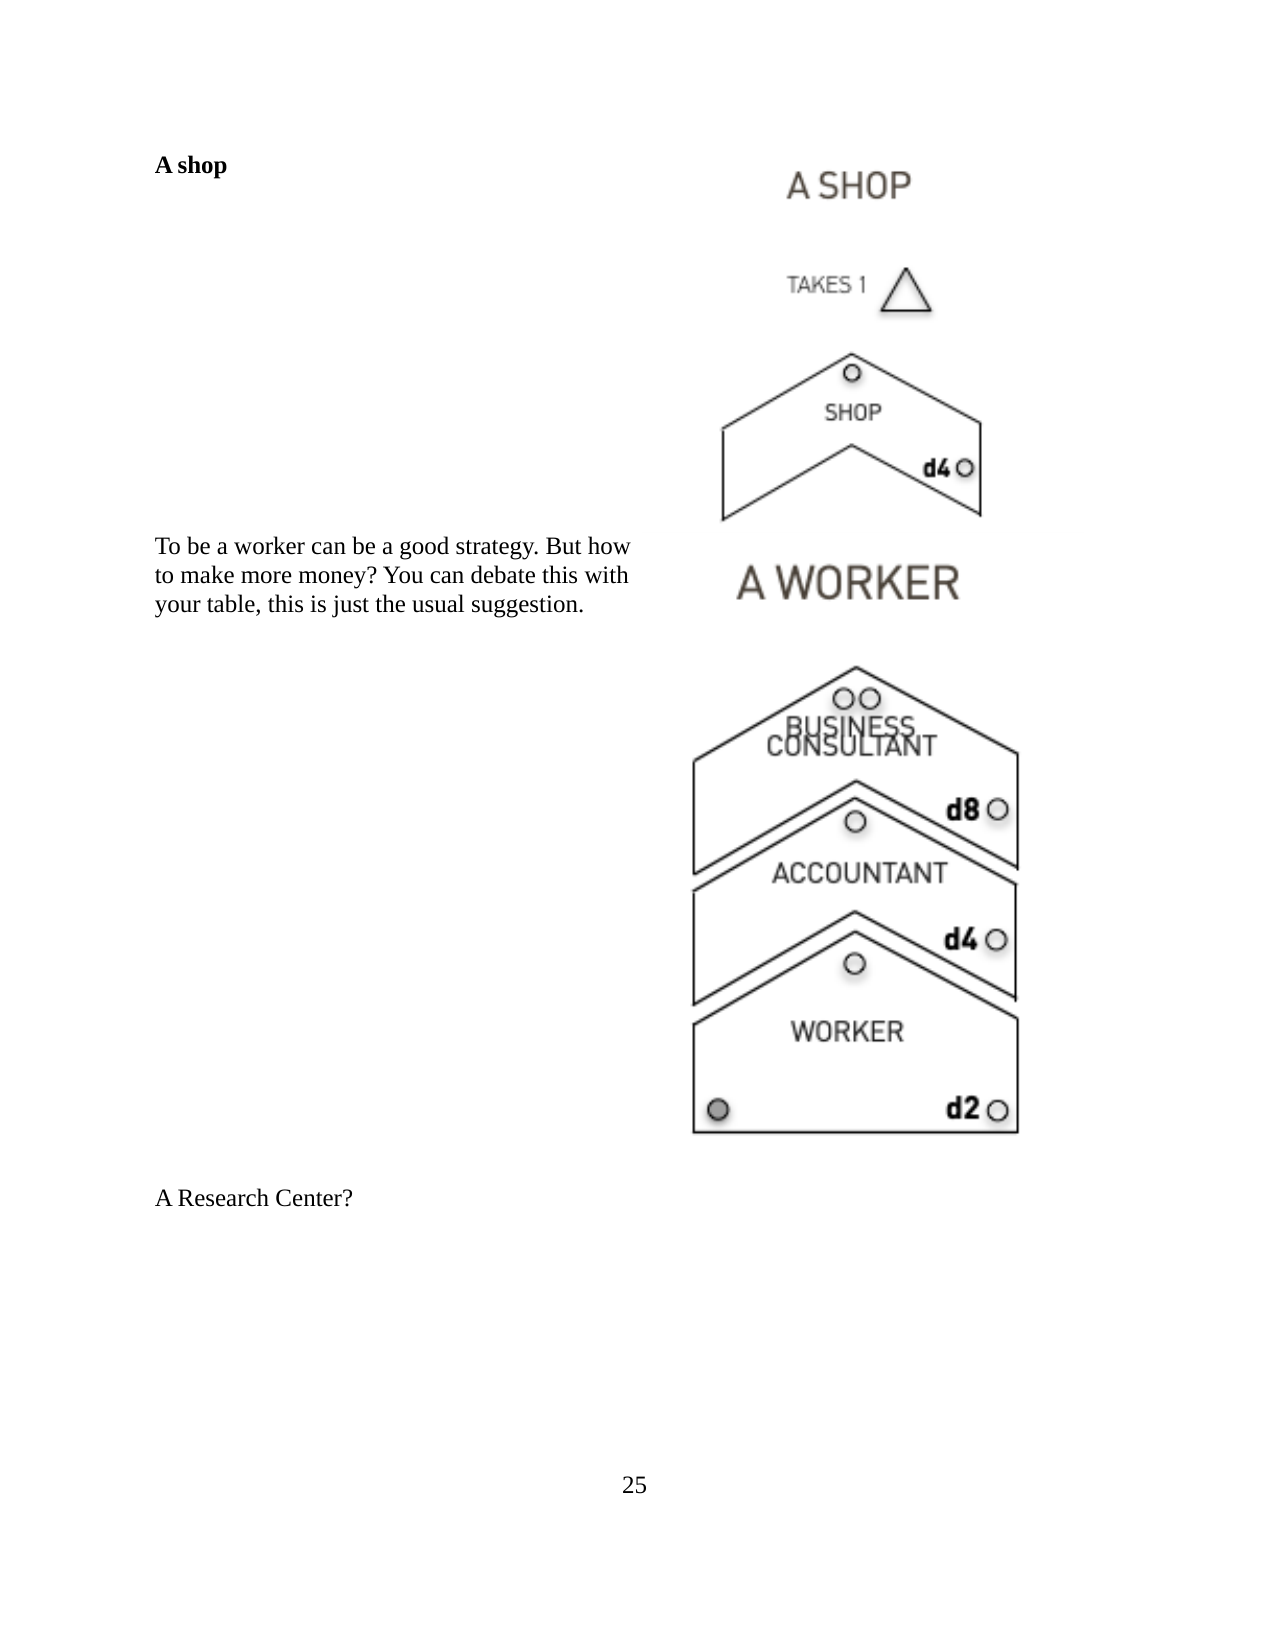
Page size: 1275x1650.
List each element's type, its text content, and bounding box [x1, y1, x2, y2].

table_cell To be a worker can be a good strategy. But how to make more money? You can debate this with your table, this is just the usual suggestion. [150, 531, 637, 1183]
table_cell A Research Center? [150, 1183, 637, 1212]
table_header [1076, 150, 1125, 531]
table_cell [638, 1183, 1125, 1212]
picture [641, 150, 1084, 1184]
table_cell [1084, 531, 1125, 1183]
table_header A shop [150, 150, 637, 531]
